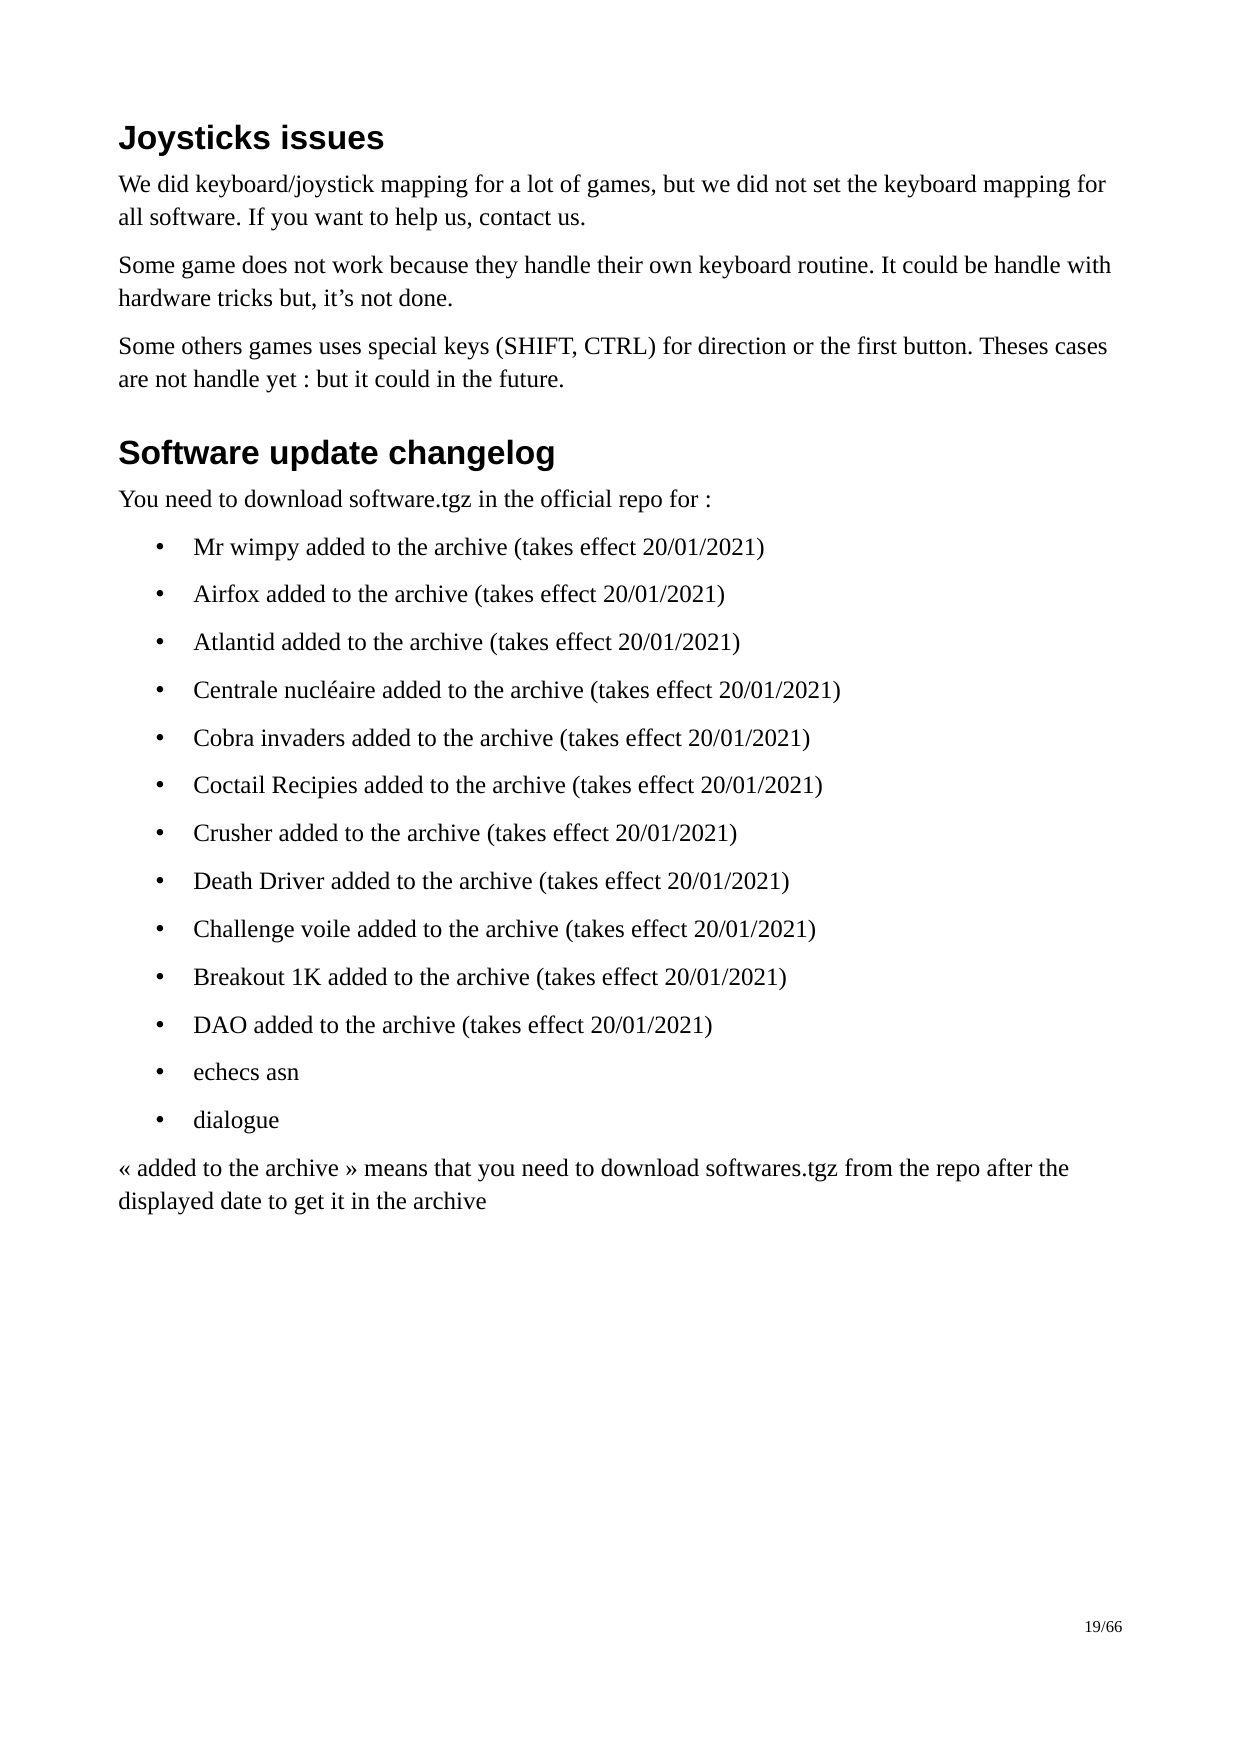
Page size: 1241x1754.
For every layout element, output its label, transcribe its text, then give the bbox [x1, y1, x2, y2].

list Centrale nucléaire added to the archive (takes effect 20/01/2021) [156, 675, 1122, 704]
subtitle Joysticks issues [118, 118, 1122, 157]
list echecs asn [156, 1057, 1122, 1086]
list Cobra invaders added to the archive (takes effect 20/01/2021) [156, 723, 1122, 752]
list Atlantid added to the archive (takes effect 20/01/2021) [156, 627, 1122, 656]
list Coctail Recipies added to the archive (takes effect 20/01/2021) [156, 771, 1122, 799]
list DAO added to the archive (takes effect 20/01/2021) [156, 1010, 1122, 1038]
list Challenge voile added to the archive (takes effect 20/01/2021) [156, 914, 1122, 943]
text Some others games uses special keys (SHIFT, CTRL) for direction or the first button. Theses cases are not handle yet : but it could in the future. [118, 331, 1122, 393]
text « added to the archive » means that you need to download softwares.tgz from the repo after the displayed date to get it in the archive [118, 1153, 1122, 1215]
list Mr wimpy added to the archive (takes effect 20/01/2021) [156, 532, 1122, 560]
list Death Driver added to the archive (takes effect 20/01/2021) [156, 866, 1122, 895]
list Breakout 1K added to the archive (takes effect 20/01/2021) [156, 962, 1122, 991]
text You need to download software.tgz in the official repo for : [118, 484, 1122, 512]
list dialogue [156, 1105, 1122, 1134]
text We did keyboard/joystick mapping for a lot of games, but we did not set the keyboard mapping for all software. If you want to help us, contact us. [118, 169, 1122, 231]
list Crusher added to the archive (takes effect 20/01/2021) [156, 818, 1122, 847]
text Some game does not work because they handle their own keyboard routine. It could be handle with hardware tricks but, it’s not done. [118, 250, 1122, 312]
list Airfox added to the archive (takes effect 20/01/2021) [156, 579, 1122, 608]
subtitle Software update changelog [118, 433, 1122, 471]
